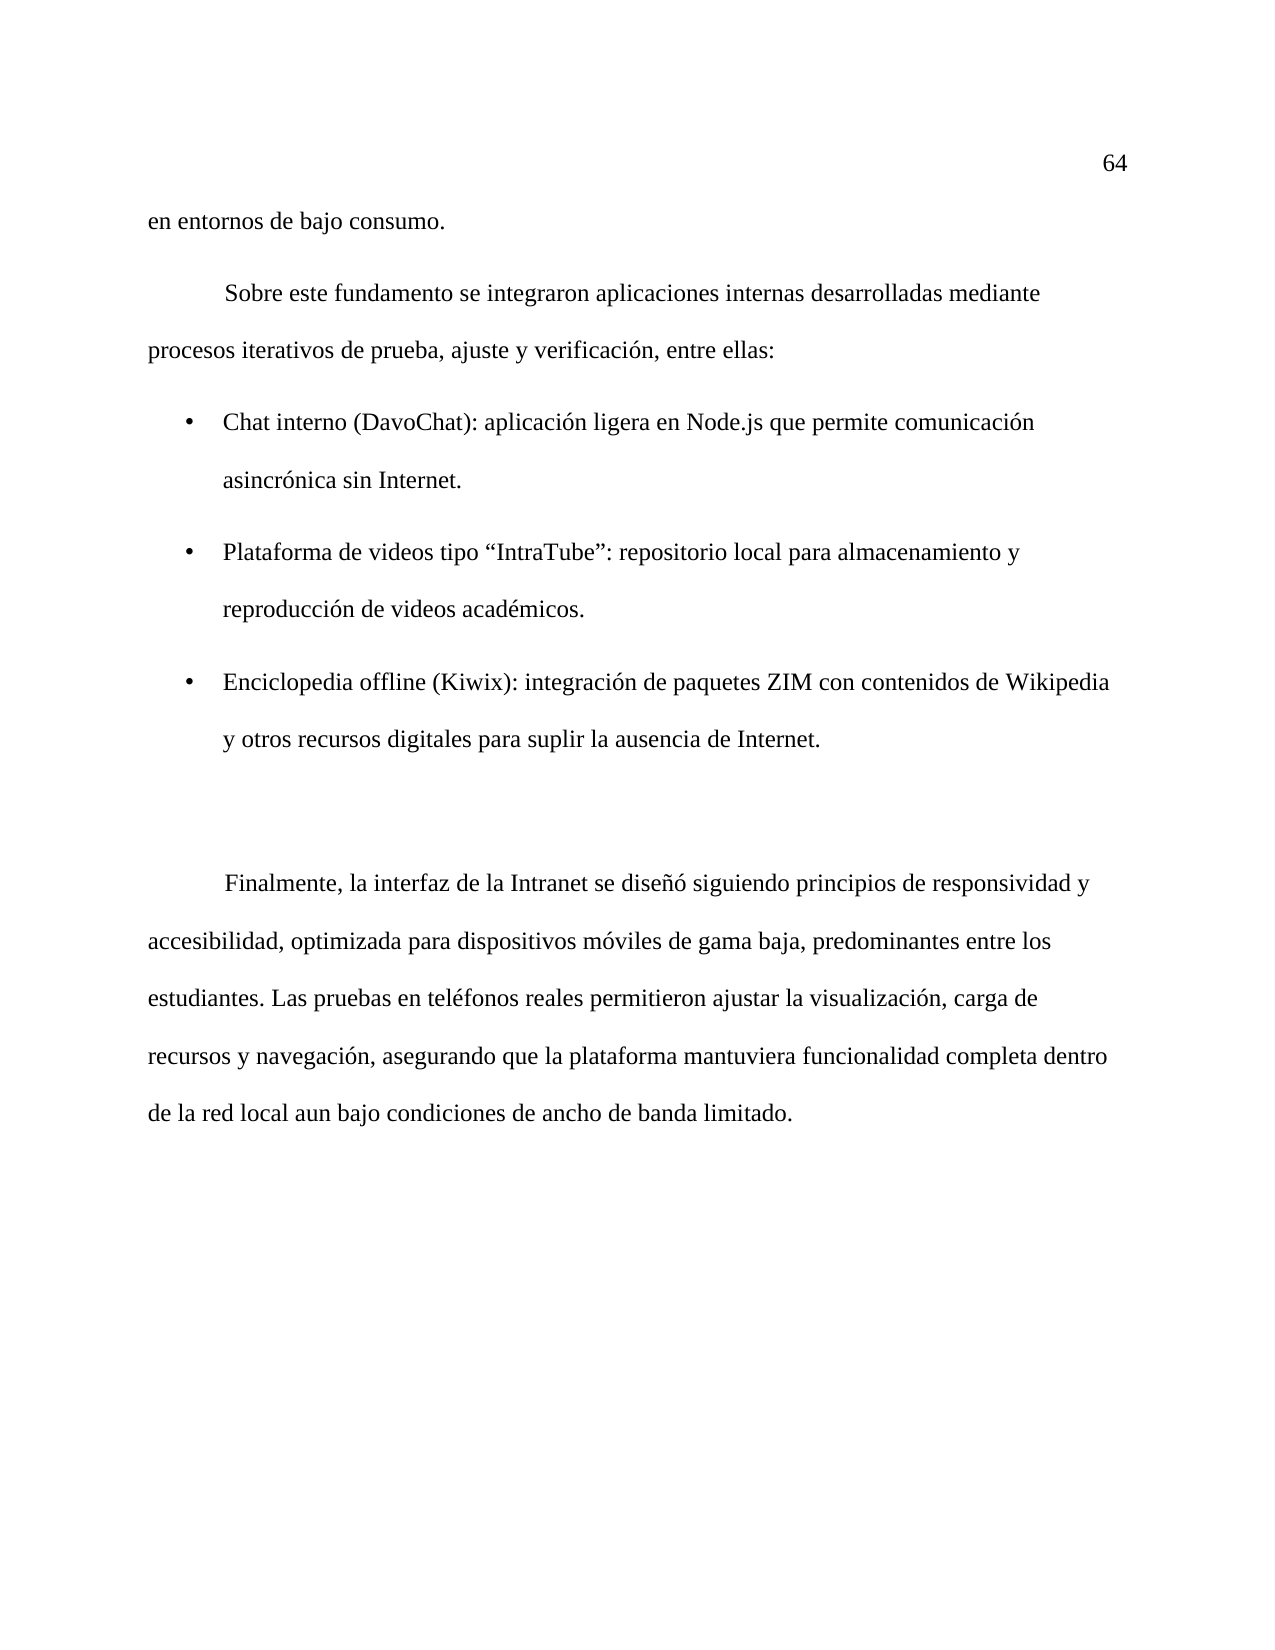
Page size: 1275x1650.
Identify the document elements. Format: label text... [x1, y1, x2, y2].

text Finalmente, la interfaz de la Intranet se diseñó siguiendo principios de responsividad y accesibilidad, optimizada para dispositivos móviles de gama baja, predominantes entre los estudiantes. Las pruebas en teléfonos reales permitieron ajustar la visualización, carga de recursos y navegación, asegurando que la plataforma mantuviera funcionalidad completa dentro de la red local aun bajo condiciones de ancho de banda limitado. [148, 868, 1127, 1127]
list Plataforma de videos tipo “IntraTube”: repositorio local para almacenamiento y reproducción de videos académicos. [185, 537, 1127, 623]
list Chat interno (DavoChat): aplicación ligera en Node.js que permite comunicación asincrónica sin Internet. [185, 407, 1127, 494]
text en entornos de bajo consumo. [148, 206, 1127, 234]
text Sobre este fundamento se integraron aplicaciones internas desarrolladas mediante procesos iterativos de prueba, ajuste y verificación, entre ellas: [148, 278, 1127, 364]
list Enciclopedia offline (Kiwix): integración de paquetes ZIM con contenidos de Wikipedia y otros recursos digitales para suplir la ausencia de Internet. [185, 667, 1127, 753]
